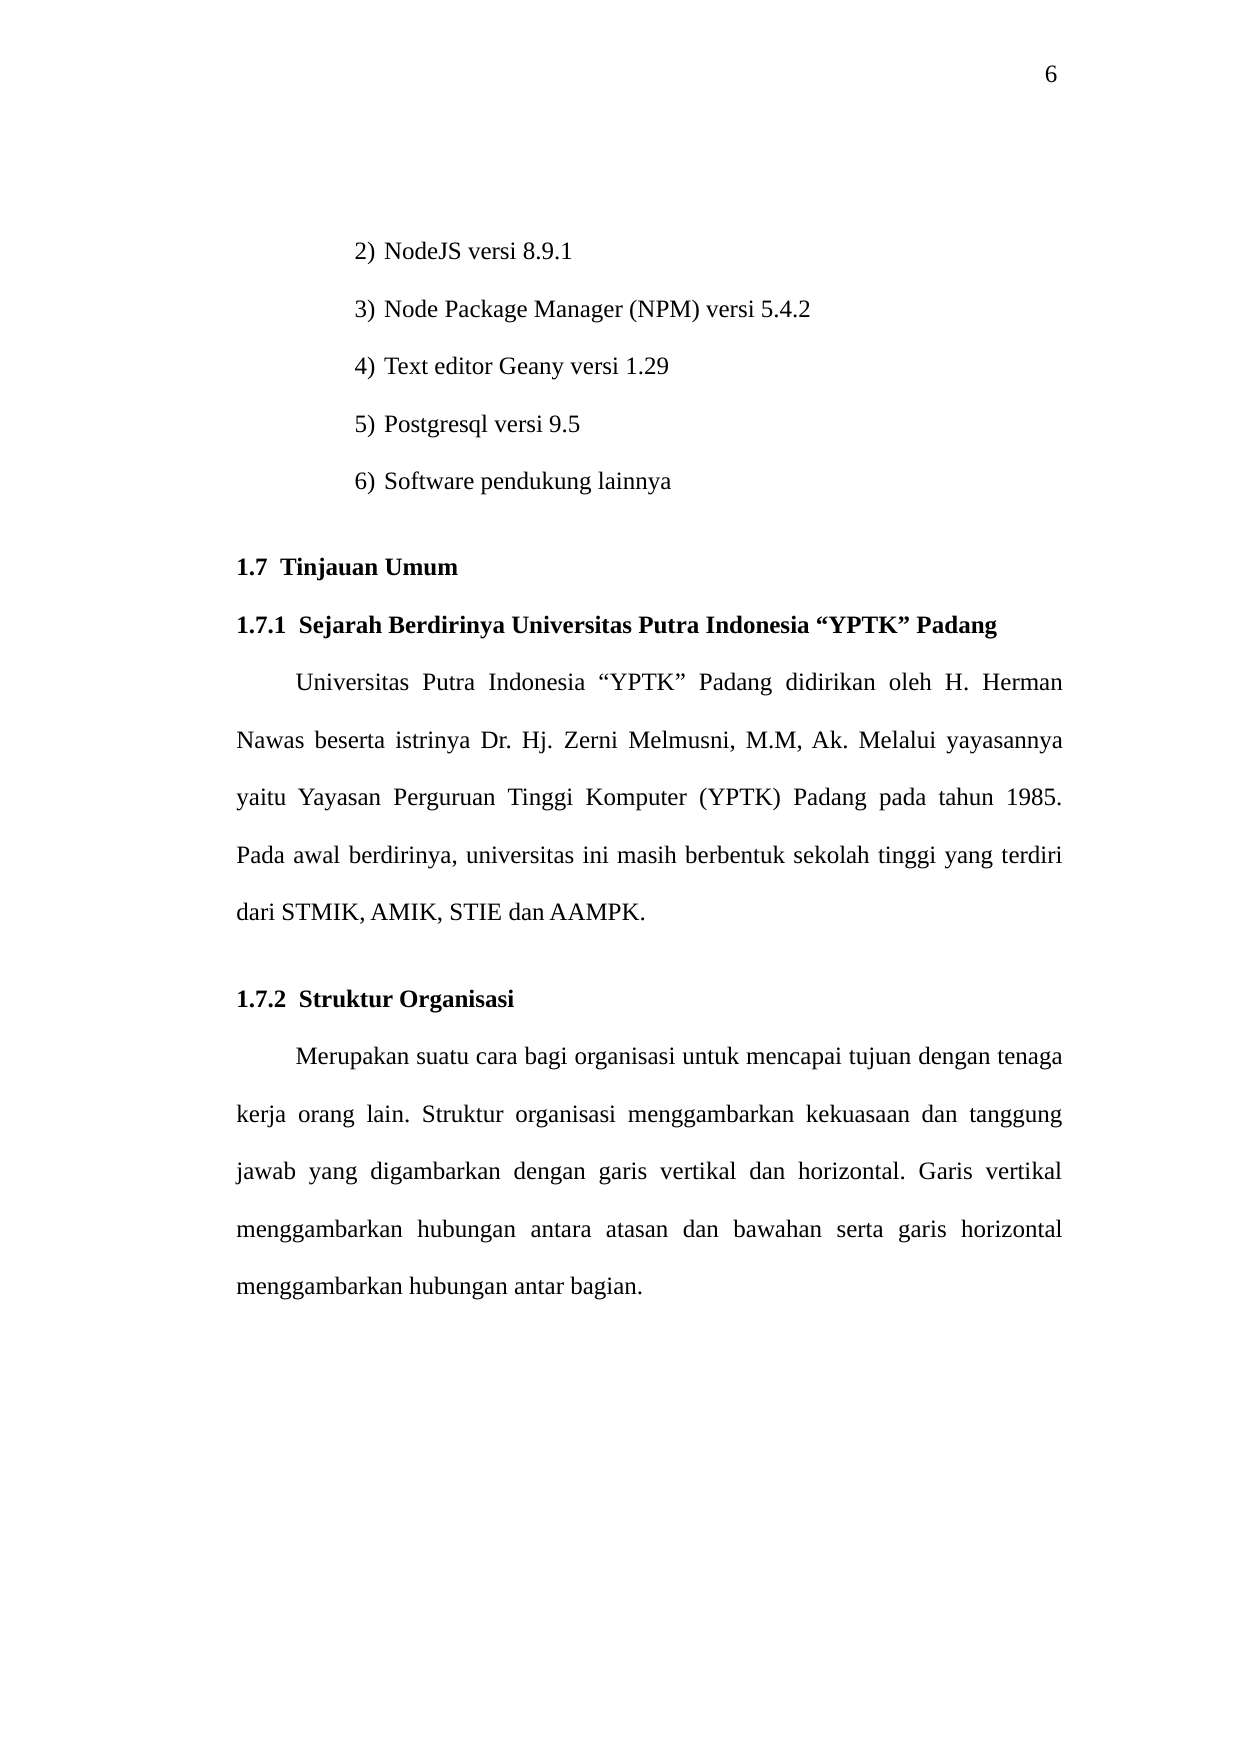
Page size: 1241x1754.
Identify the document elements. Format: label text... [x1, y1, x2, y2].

list NodeJS versi 8.9.1 [354, 236, 1063, 265]
text Merupakan suatu cara bagi organisasi untuk mencapai tujuan dengan tenaga kerja orang lain. Struktur organisasi menggambarkan kekuasaan dan tanggung jawab yang digambarkan dengan garis vertikal dan horizontal. Garis vertikal menggambarkan hubungan antara atasan dan bawahan serta garis horizontal menggambarkan hubungan antar bagian. [236, 1041, 1063, 1300]
text Universitas Putra Indonesia “YPTK” Padang didirikan oleh H. Herman Nawas beserta istrinya Dr. Hj. Zerni Melmusni, M.M, Ak. Melalui yayasannya yaitu Yayasan Perguruan Tinggi Komputer (YPTK) Padang pada tahun 1985. Pada awal berdirinya, universitas ini masih berbentuk sekolah tinggi yang terdiri dari STMIK, AMIK, STIE dan AAMPK. [236, 667, 1063, 926]
list Postgresql versi 9.5 [354, 409, 1063, 437]
subtitle Sejarah Berdirinya Universitas Putra Indonesia “YPTK” Padang [236, 610, 1063, 639]
list Software pendukung lainnya [354, 466, 1063, 495]
subtitle Struktur Organisasi [236, 984, 1063, 1012]
list Node Package Manager (NPM) versi 5.4.2 [354, 294, 1063, 322]
list Text editor Geany versi 1.29 [354, 351, 1063, 380]
subtitle Tinjauan Umum [236, 552, 1063, 581]
